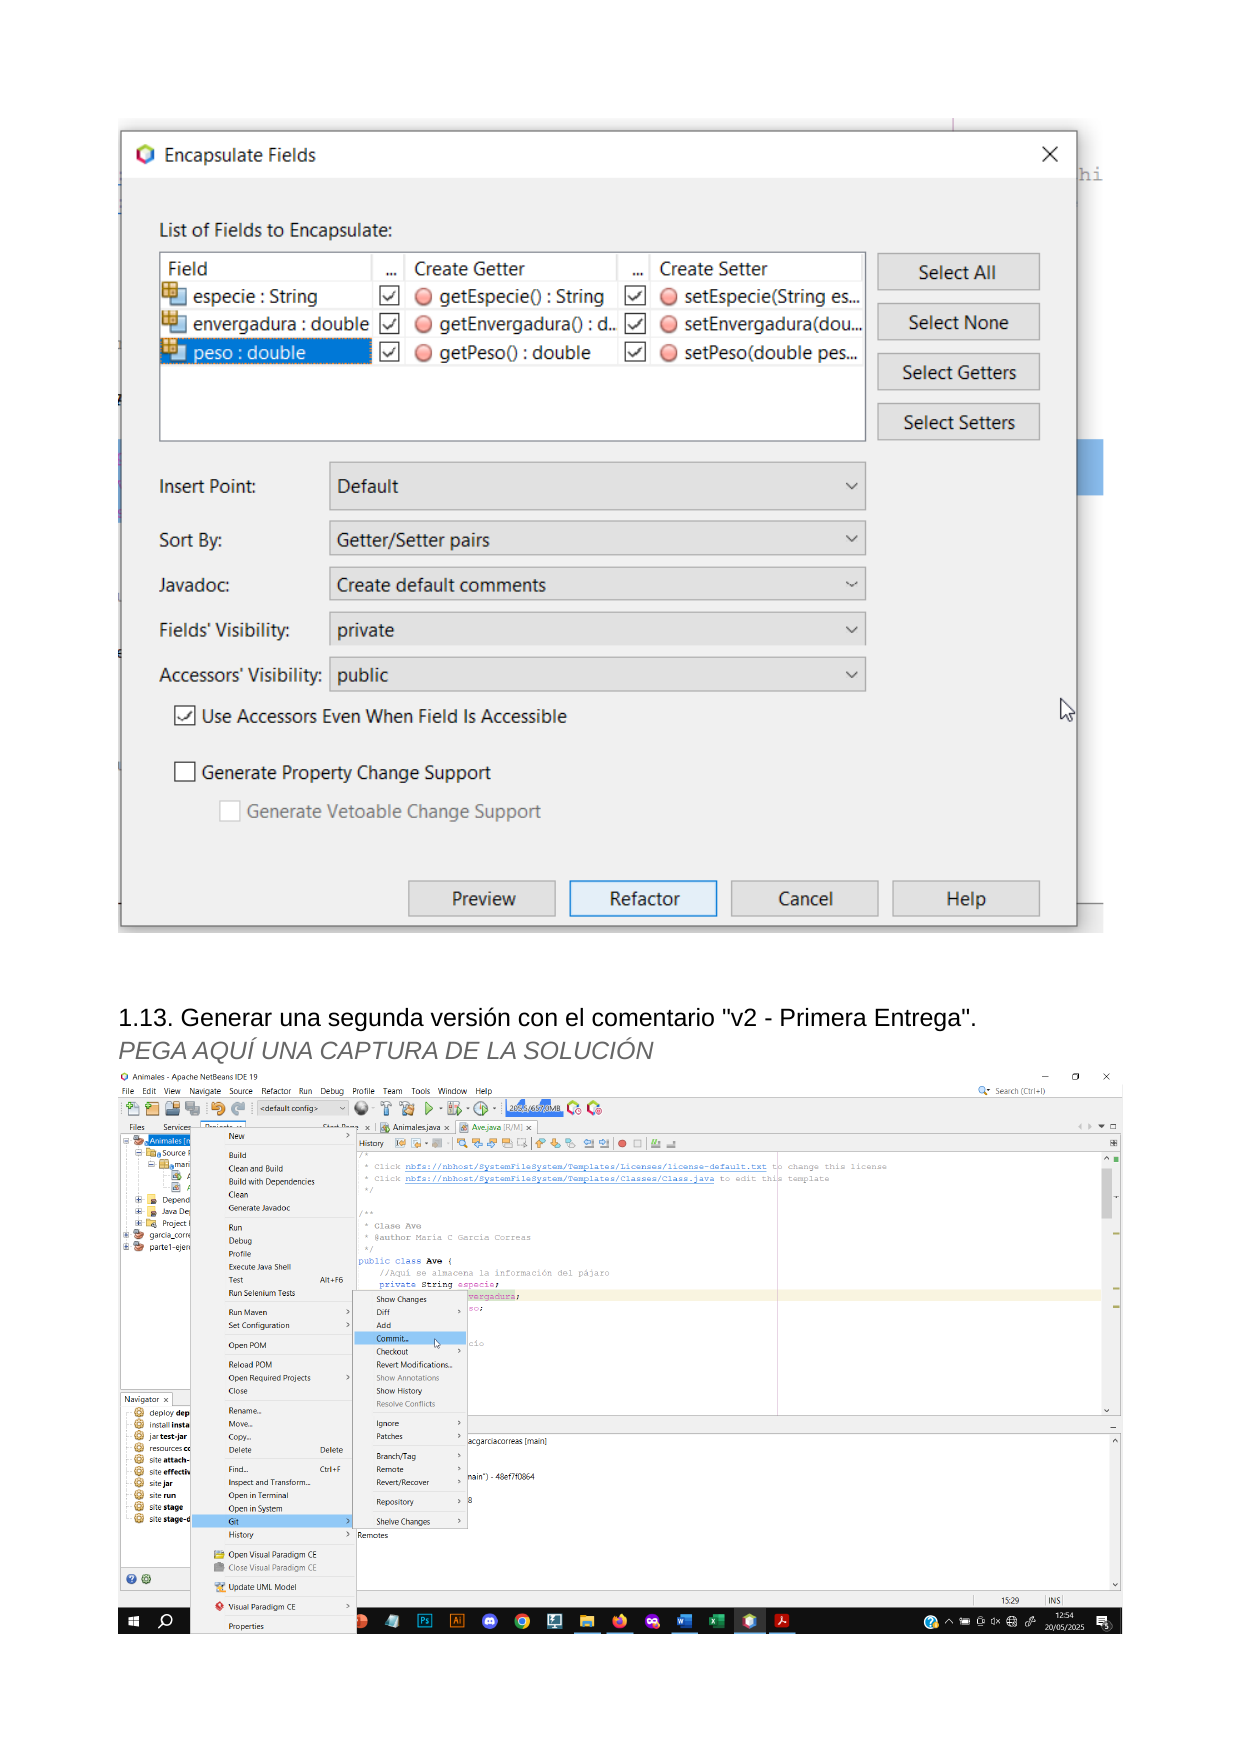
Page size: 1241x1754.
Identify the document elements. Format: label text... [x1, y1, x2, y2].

text PEGA AQUÍ UNA CAPTURA DE LA SOLUCIÓN [118, 1036, 1122, 1065]
text 1.13. Generar una segunda versión con el comentario "v2 - Primera Entrega". [118, 1003, 1122, 1032]
